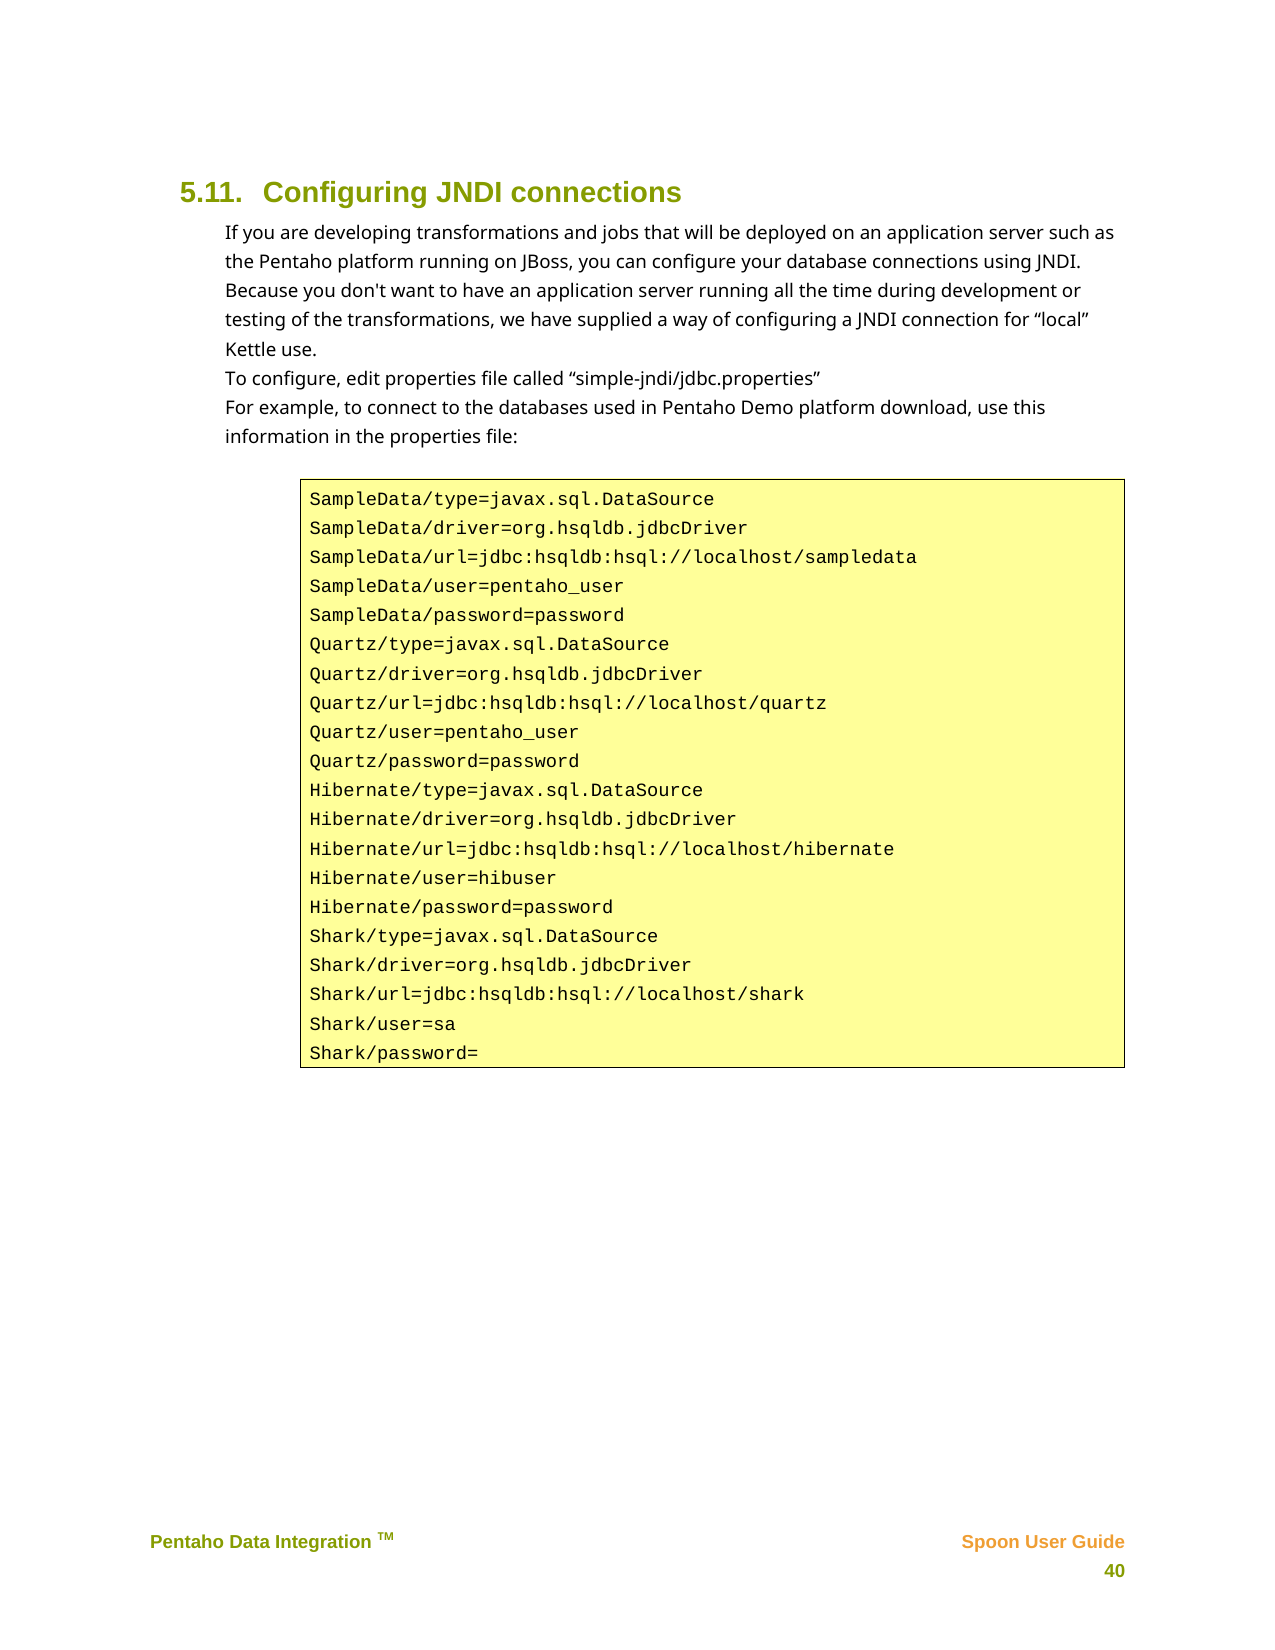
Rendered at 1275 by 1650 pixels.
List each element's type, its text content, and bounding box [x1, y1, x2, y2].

text Hibernate/user=hibuser [301, 858, 1124, 887]
text Hibernate/url=jdbc:hsqldb:hsql://localhost/hibernate [301, 828, 1124, 858]
text If you are developing transformations and jobs that will be deployed on an application server such as the Pentaho platform running on JBoss, you can configure your database connections using JNDI. [225, 216, 1125, 274]
text SampleData/driver=org.hsqldb.jdbcDriver [301, 508, 1124, 537]
text Quartz/user=pentaho_user [301, 712, 1124, 741]
text Shark/password= [301, 1033, 1124, 1067]
text Hibernate/type=javax.sql.DataSource [301, 770, 1124, 799]
text Shark/driver=org.hsqldb.jdbcDriver [301, 945, 1124, 974]
text SampleData/user=pentaho_user [301, 566, 1124, 595]
text SampleData/url=jdbc:hsqldb:hsql://localhost/sampledata [301, 537, 1124, 566]
text Because you don't want to have an application server running all the time during development or testing of the transformations, we have supplied a way of configuring a JNDI connection for “local” Kettle use. [225, 274, 1125, 362]
text SampleData/password=password [301, 595, 1124, 624]
text Shark/type=javax.sql.DataSource [301, 916, 1124, 945]
subtitle Configuring JNDI connections [179, 175, 1125, 210]
text Hibernate/password=password [301, 887, 1124, 916]
text Quartz/driver=org.hsqldb.jdbcDriver [301, 653, 1124, 683]
text Quartz/type=javax.sql.DataSource [301, 624, 1124, 653]
text Shark/user=sa [301, 1003, 1124, 1033]
text For example, to connect to the databases used in Pentaho Demo platform download, use this information in the properties file: [225, 391, 1125, 449]
text To configure, edit properties file called “simple-jndi/jdbc.properties” [225, 362, 1125, 391]
text Hibernate/driver=org.hsqldb.jdbcDriver [301, 799, 1124, 828]
text Shark/url=jdbc:hsqldb:hsql://localhost/shark [301, 974, 1124, 1003]
text SampleData/type=javax.sql.DataSource [301, 480, 1124, 508]
text Quartz/url=jdbc:hsqldb:hsql://localhost/quartz [301, 683, 1124, 712]
text Quartz/password=password [301, 741, 1124, 770]
